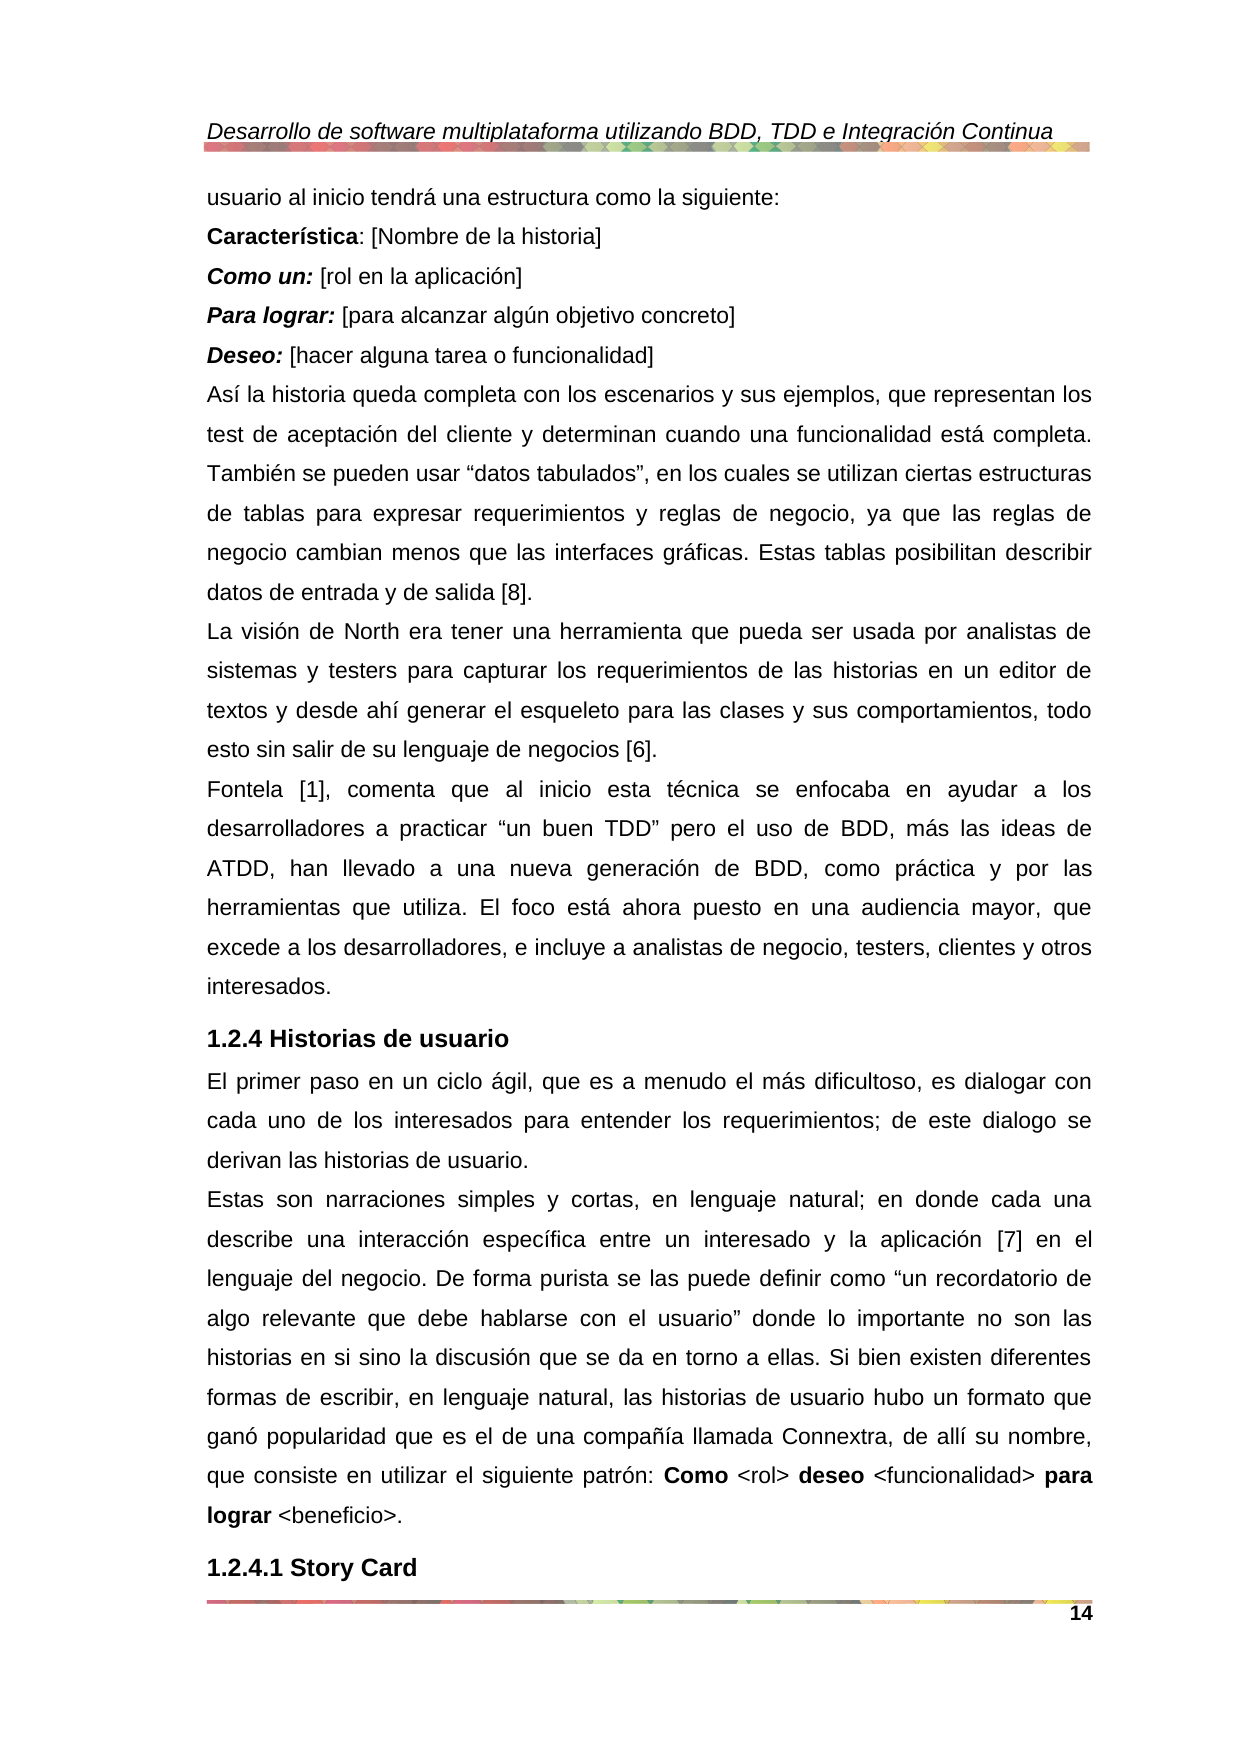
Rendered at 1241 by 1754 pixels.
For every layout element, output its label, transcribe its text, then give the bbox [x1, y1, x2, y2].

list 1.2.4 Historias de usuario [207, 1024, 1093, 1053]
text Estas son narraciones simples y cortas, en lenguaje natural; en donde cada una describe una interacción específica entre un interesado y la aplicación [7] en el lenguaje del negocio. De forma purista se las puede definir como “un recordatorio de algo relevante que debe hablarse con el usuario” donde lo importante no son las historias en si sino la discusión que se da en torno a ellas. Si bien existen diferentes formas de escribir, en lenguaje natural, las historias de usuario hubo un formato que ganó popularidad que es el de una compañía llamada Connextra, de allí su nombre, que consiste en utilizar el siguiente patrón: Como <rol> deseo <funcionalidad> para lograr <beneficio>. [207, 1186, 1093, 1528]
text Fontela [1], comenta que al inicio esta técnica se enfocaba en ayudar a los desarrolladores a practicar “un buen TDD” pero el uso de BDD, más las ideas de ATDD, han llevado a una nueva generación de BDD, como práctica y por las herramientas que utiliza. El foco está ahora puesto en una audiencia mayor, que excede a los desarrolladores, e incluye a analistas de negocio, testers, clientes y otros interesados. [207, 776, 1093, 999]
text Así la historia queda completa con los escenarios y sus ejemplos, que representan los test de aceptación del cliente y determinan cuando una funcionalidad está completa. También se pueden usar “datos tabulados”, en los cuales se utilizan ciertas estructuras de tablas para expresar requerimientos y reglas de negocio, ya que las reglas de negocio cambian menos que las interfaces gráficas. Estas tablas posibilitan describir datos de entrada y de salida [8]. [207, 381, 1093, 605]
text Característica: [Nombre de la historia] [207, 223, 1093, 249]
text Deseo: [hacer alguna tarea o funcionalidad] [207, 342, 1093, 368]
text Como un: [rol en la aplicación] [207, 263, 1093, 289]
text La visión de North era tener una herramienta que pueda ser usada por analistas de sistemas y testers para capturar los requerimientos de las historias en un editor de textos y desde ahí generar el esqueleto para las clases y sus comportamientos, todo esto sin salir de su lenguaje de negocios [6]. [207, 618, 1093, 763]
text [206, 1600, 1093, 1604]
text [203, 142, 1090, 152]
text Para lograr: [para alcanzar algún objetivo concreto] [207, 302, 1093, 328]
list El primer paso en un ciclo ágil, que es a menudo el más dificultoso, es dialogar con cada uno de los interesados para entender los requerimientos; de este dialogo se derivan las historias de usuario. [207, 1068, 1093, 1173]
text usuario al inicio tendrá una estructura como la siguiente: [207, 184, 1093, 210]
text 1.2.4.1 Story Card [207, 1553, 1093, 1582]
